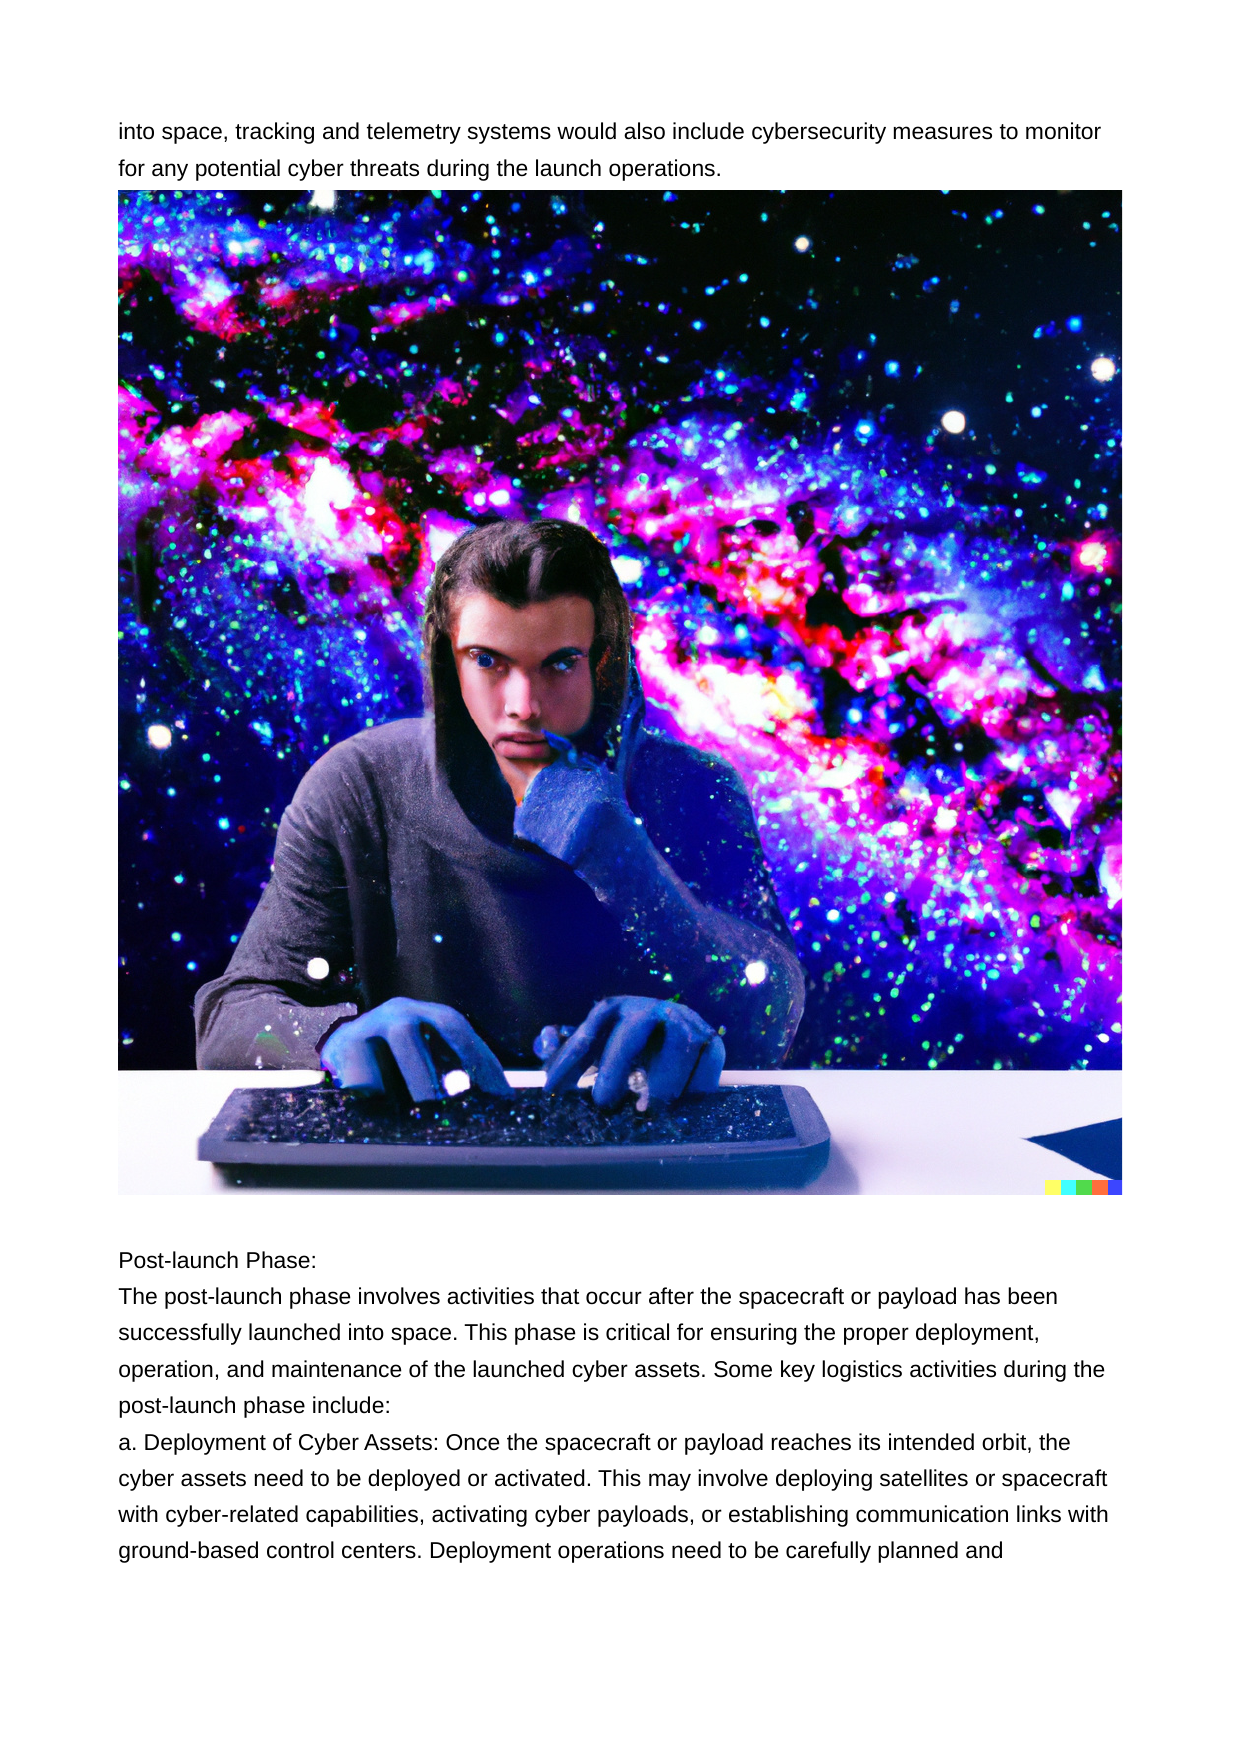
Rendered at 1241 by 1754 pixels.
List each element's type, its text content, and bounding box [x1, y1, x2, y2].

text Post-launch Phase: [118, 1247, 1122, 1273]
text a. Deployment of Cyber Assets: Once the spacecraft or payload reaches its intended orbit, the cyber assets need to be deployed or activated. This may involve deploying satellites or spacecraft with cyber-related capabilities, activating cyber payloads, or establishing communication links with ground-based control centers. Deployment operations need to be carefully planned and [118, 1428, 1122, 1564]
text into space, tracking and telemetry systems would also include cybersecurity measures to monitor for any potential cyber threats during the launch operations. [118, 118, 1122, 181]
text The post-launch phase involves activities that occur after the spacecraft or payload has been successfully launched into space. This phase is critical for ensuring the proper deployment, operation, and maintenance of the launched cyber assets. Some key logistics activities during the post-launch phase include: [118, 1283, 1122, 1418]
picture [118, 190, 1123, 1195]
